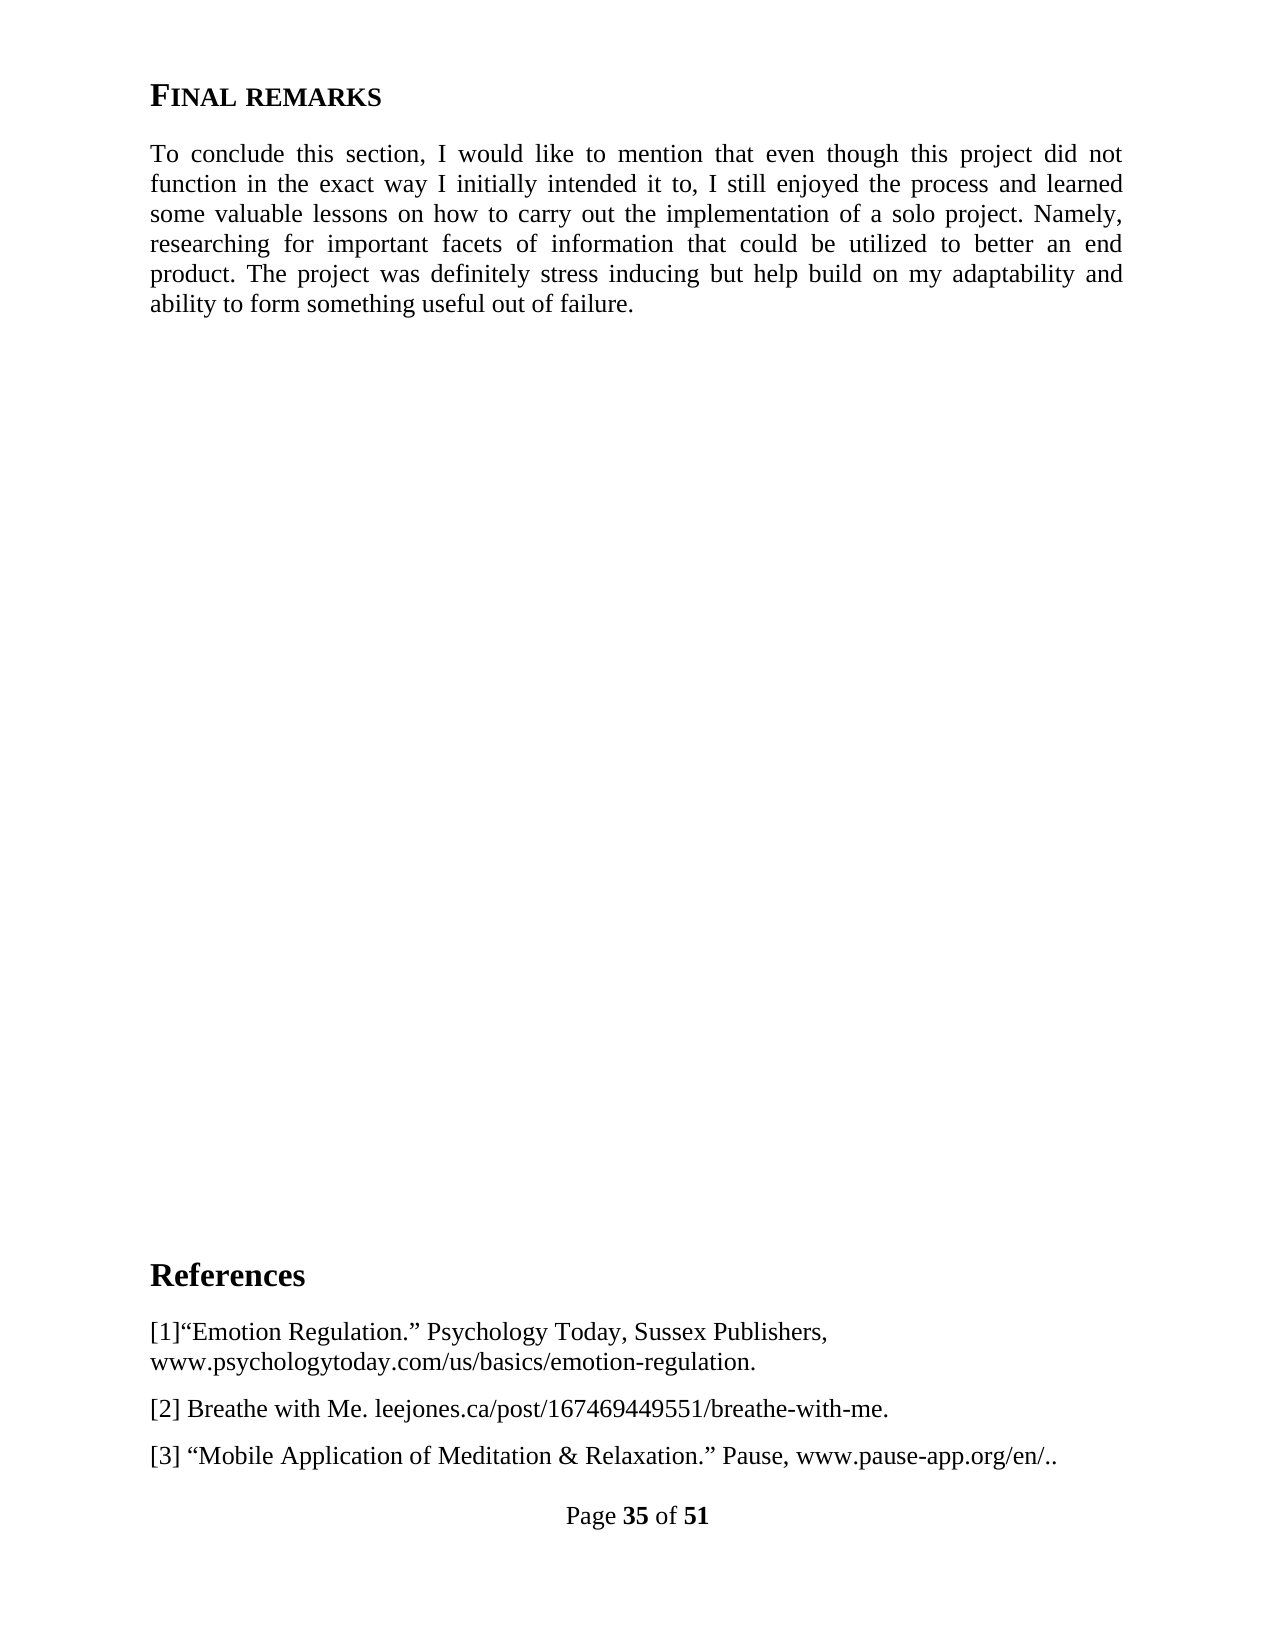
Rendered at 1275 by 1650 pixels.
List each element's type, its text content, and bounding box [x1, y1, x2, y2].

subtitle Final remarks [150, 75, 1125, 113]
text To conclude this section, I would like to mention that even though this project did not function in the exact way I initially intended it to, I still enjoyed the process and learned some valuable lessons on how to carry out the implementation of a solo project. Namely, researching for important facets of information that could be utilized to better an end product. The project was definitely stress inducing but help build on my adaptability and ability to form something useful out of failure. [150, 138, 1125, 318]
text [3] “Mobile Application of Meditation & Relaxation.” Pause, www.pause-app.org/en/.. [150, 1440, 1125, 1470]
text [2] Breathe with Me. leejones.ca/post/167469449551/breathe-with-me. [150, 1393, 1125, 1423]
text References [150, 1256, 1125, 1294]
text [1]“Emotion Regulation.” Psychology Today, Sussex Publishers, www.psychologytoday.com/us/basics/emotion-regulation. [150, 1316, 1125, 1376]
